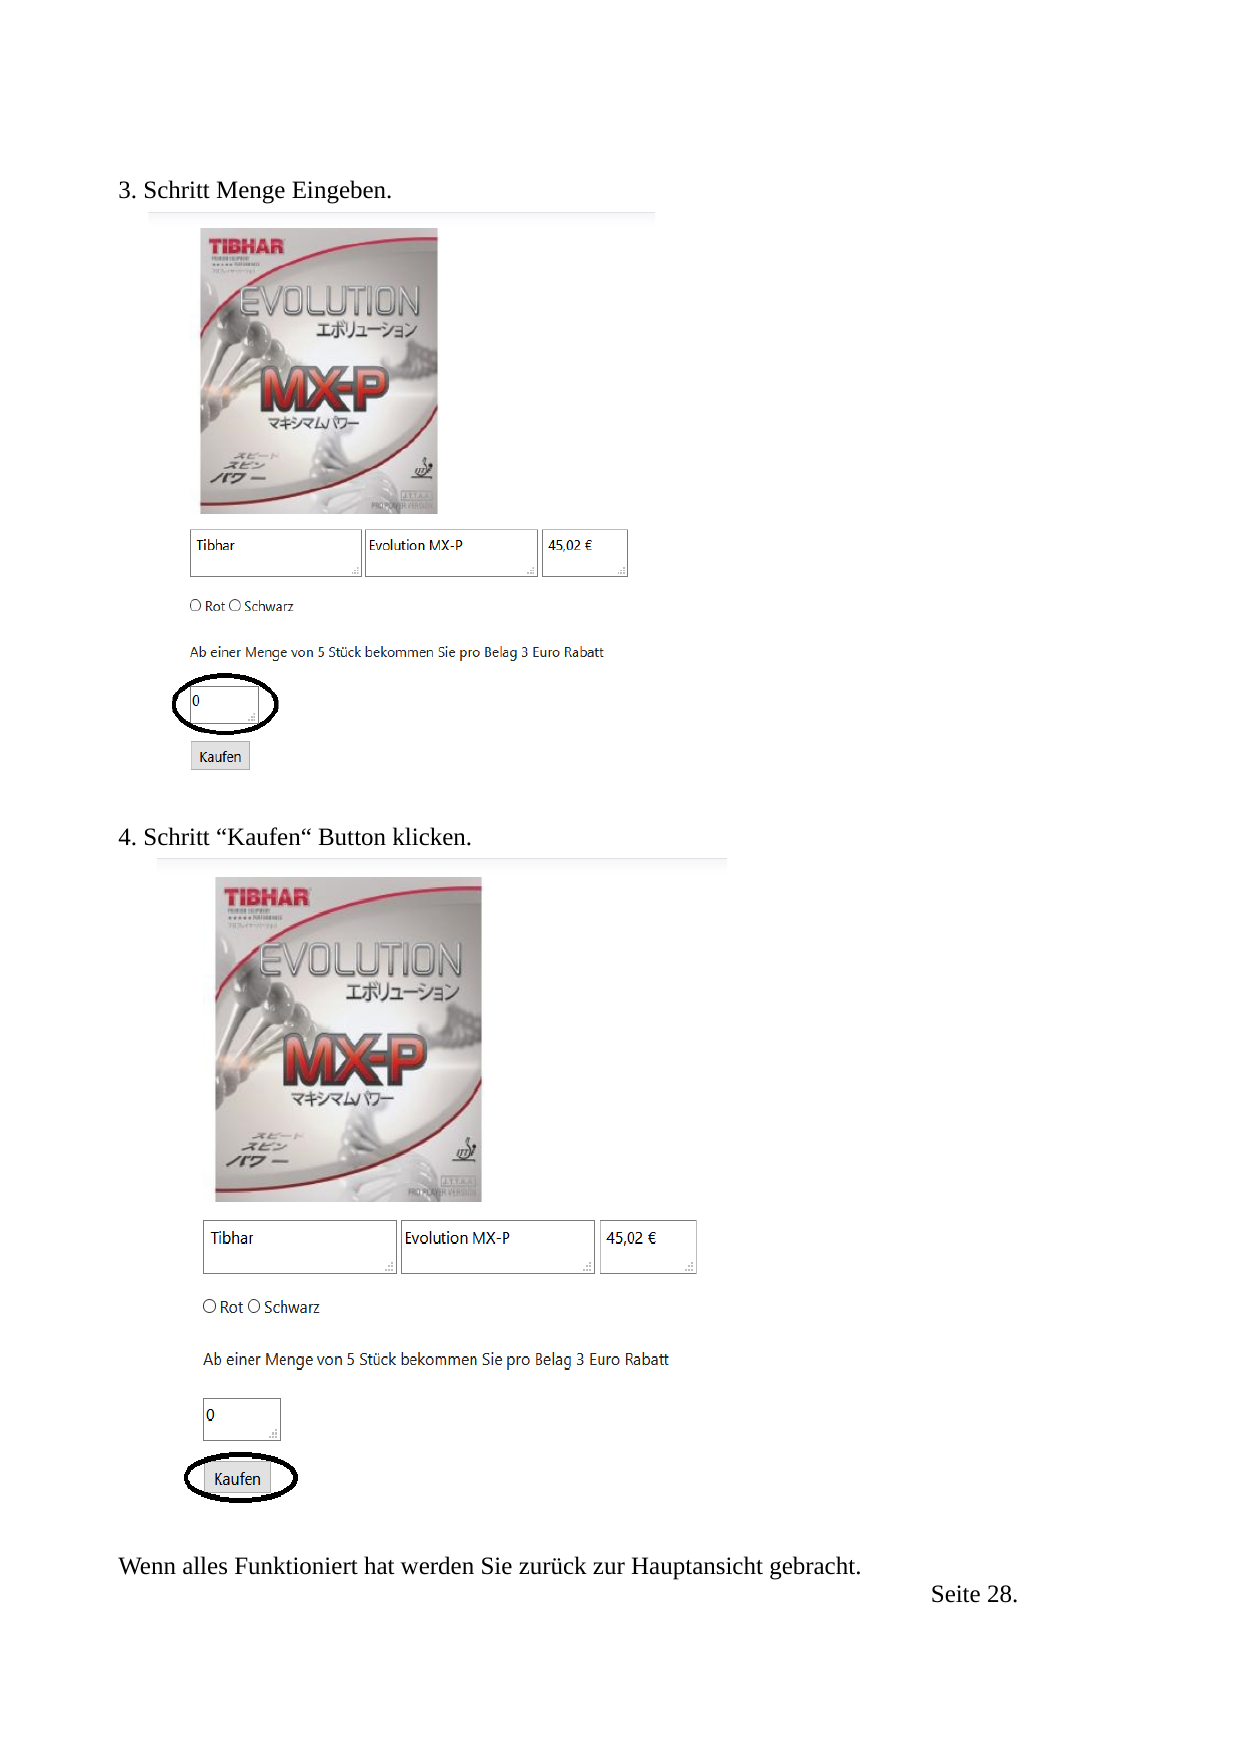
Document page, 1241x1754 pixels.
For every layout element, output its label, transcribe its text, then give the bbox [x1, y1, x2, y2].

text Seite 28. [118, 1579, 1122, 1608]
picture [148, 204, 656, 794]
text Wenn alles Funktioniert hat werden Sie zurück zur Hauptansicht gebracht. [118, 1551, 1122, 1579]
text 4. Schritt “Kaufen“ Button klicken. [118, 822, 1122, 851]
picture [156, 850, 728, 1522]
text 3. Schritt Menge Eingeben. [118, 176, 1122, 204]
